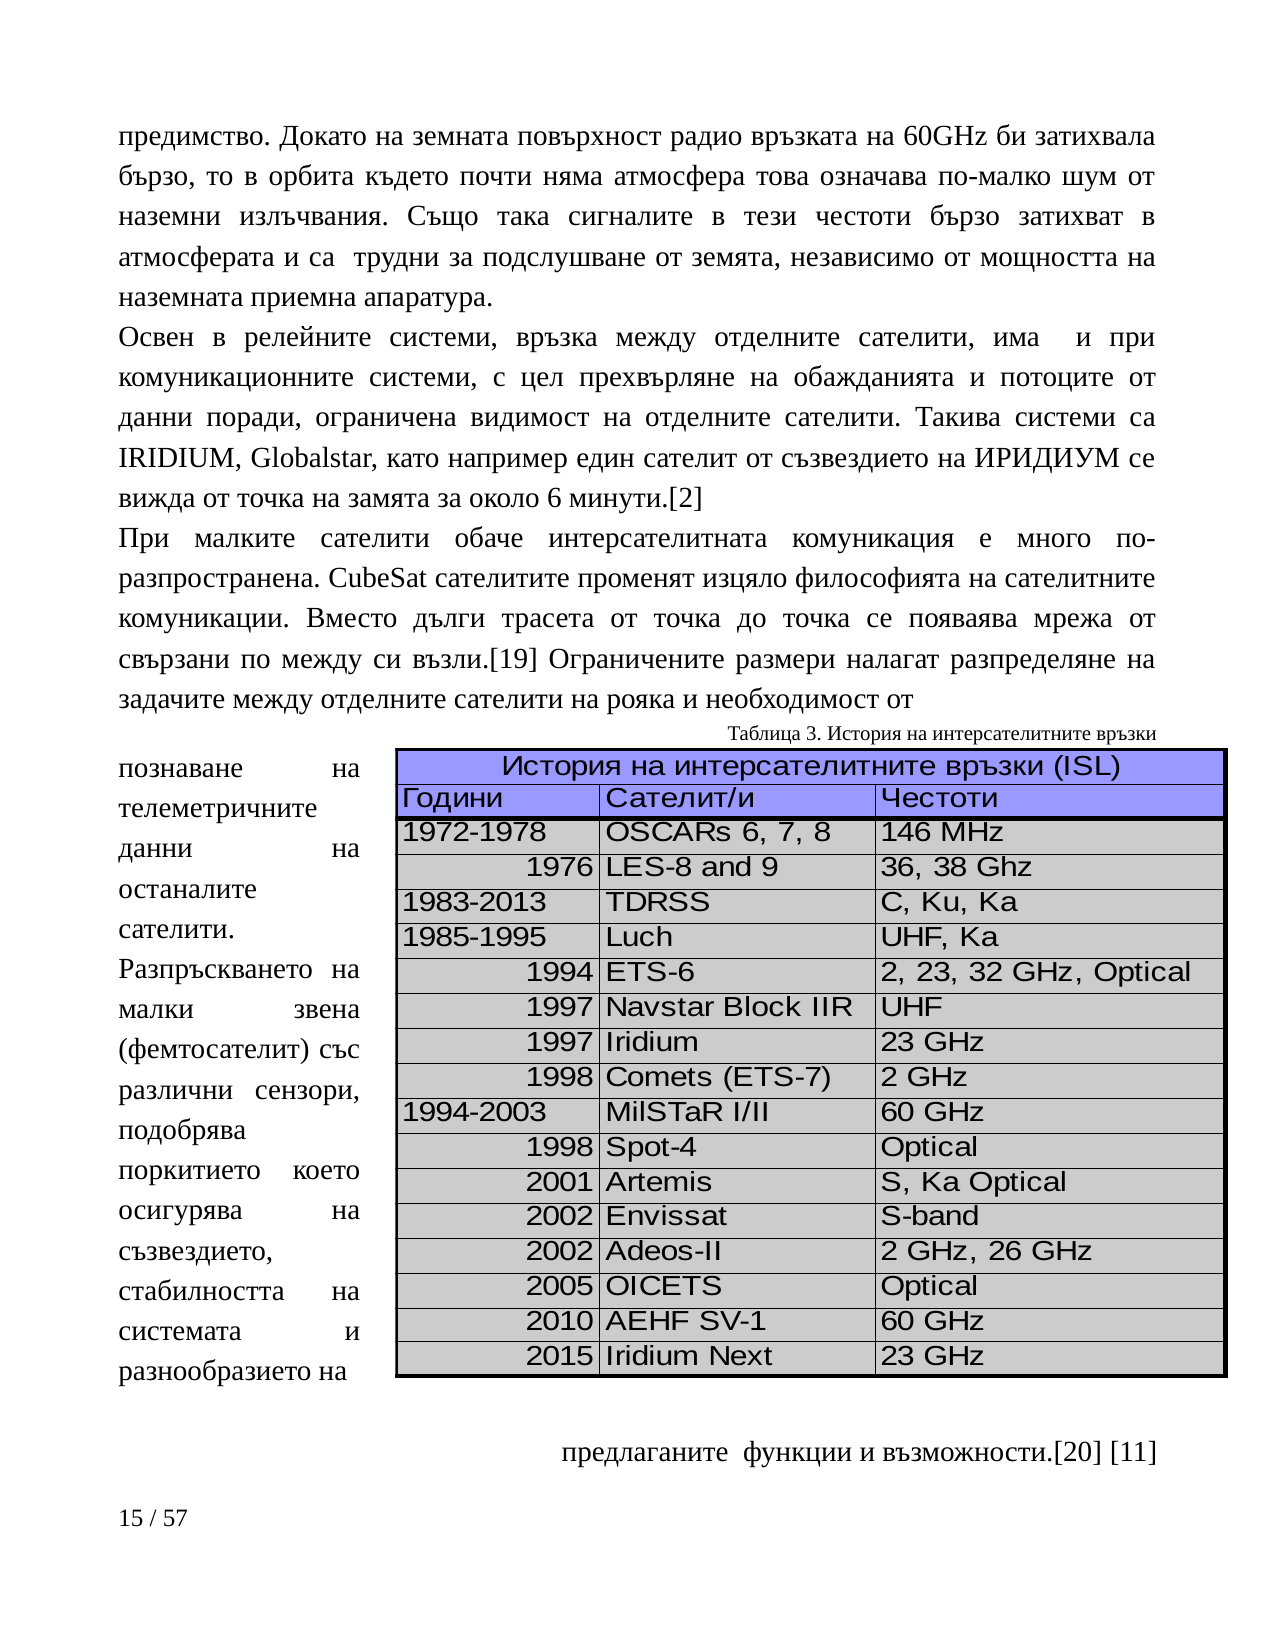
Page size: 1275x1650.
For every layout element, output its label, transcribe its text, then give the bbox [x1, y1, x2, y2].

text предимство. Докато на земната повърхност радио връзката на 60GHz би затихвала бързо, то в орбита където почти няма атмосфера това означава по-малко шум от наземни излъчвания. Също така сигналите в тези честоти бързо затихват в атмосферата и са трудни за подслушване от земята, независимо от мощността на наземната приемна апаратура. [118, 118, 1157, 312]
text предлаганите функции и възможности.[20] [11] [118, 1434, 1157, 1467]
text Таблица 3. История на интерсателитните връзки [118, 721, 1157, 745]
text познаване на телеметричните данни на останалите сателити. Разпръскването на малки звена (фемтосателит) със различни сензори, подобрява поркитието което осигурява на съзвездието, стабилността на системата и разнообразието на [118, 750, 360, 1387]
text Освен в релейните системи, връзка между отделните сателити, има и при комуникационните системи, с цел прехвърляне на обажданията и потоците от данни поради, ограничена видимост на отделните сателити. Такива системи са IRIDIUM, Globalstar, като например един сателит от съзвездието на ИРИДИУМ се вижда от точка на замята за около 6 минути.[2] [118, 319, 1157, 513]
text При малките сателити обаче интерсателитната комуникация е много по-разпространена. CubeSat сателитите променят изцяло философията на сателитните комуникации. Вместо дълги трасета от точка до точка се появаява мрежа от свързани по между си възли.[19] Ограничените размери налагат разпределяне на задачите между отделните сателити на рояка и необходимост от [118, 520, 1157, 714]
